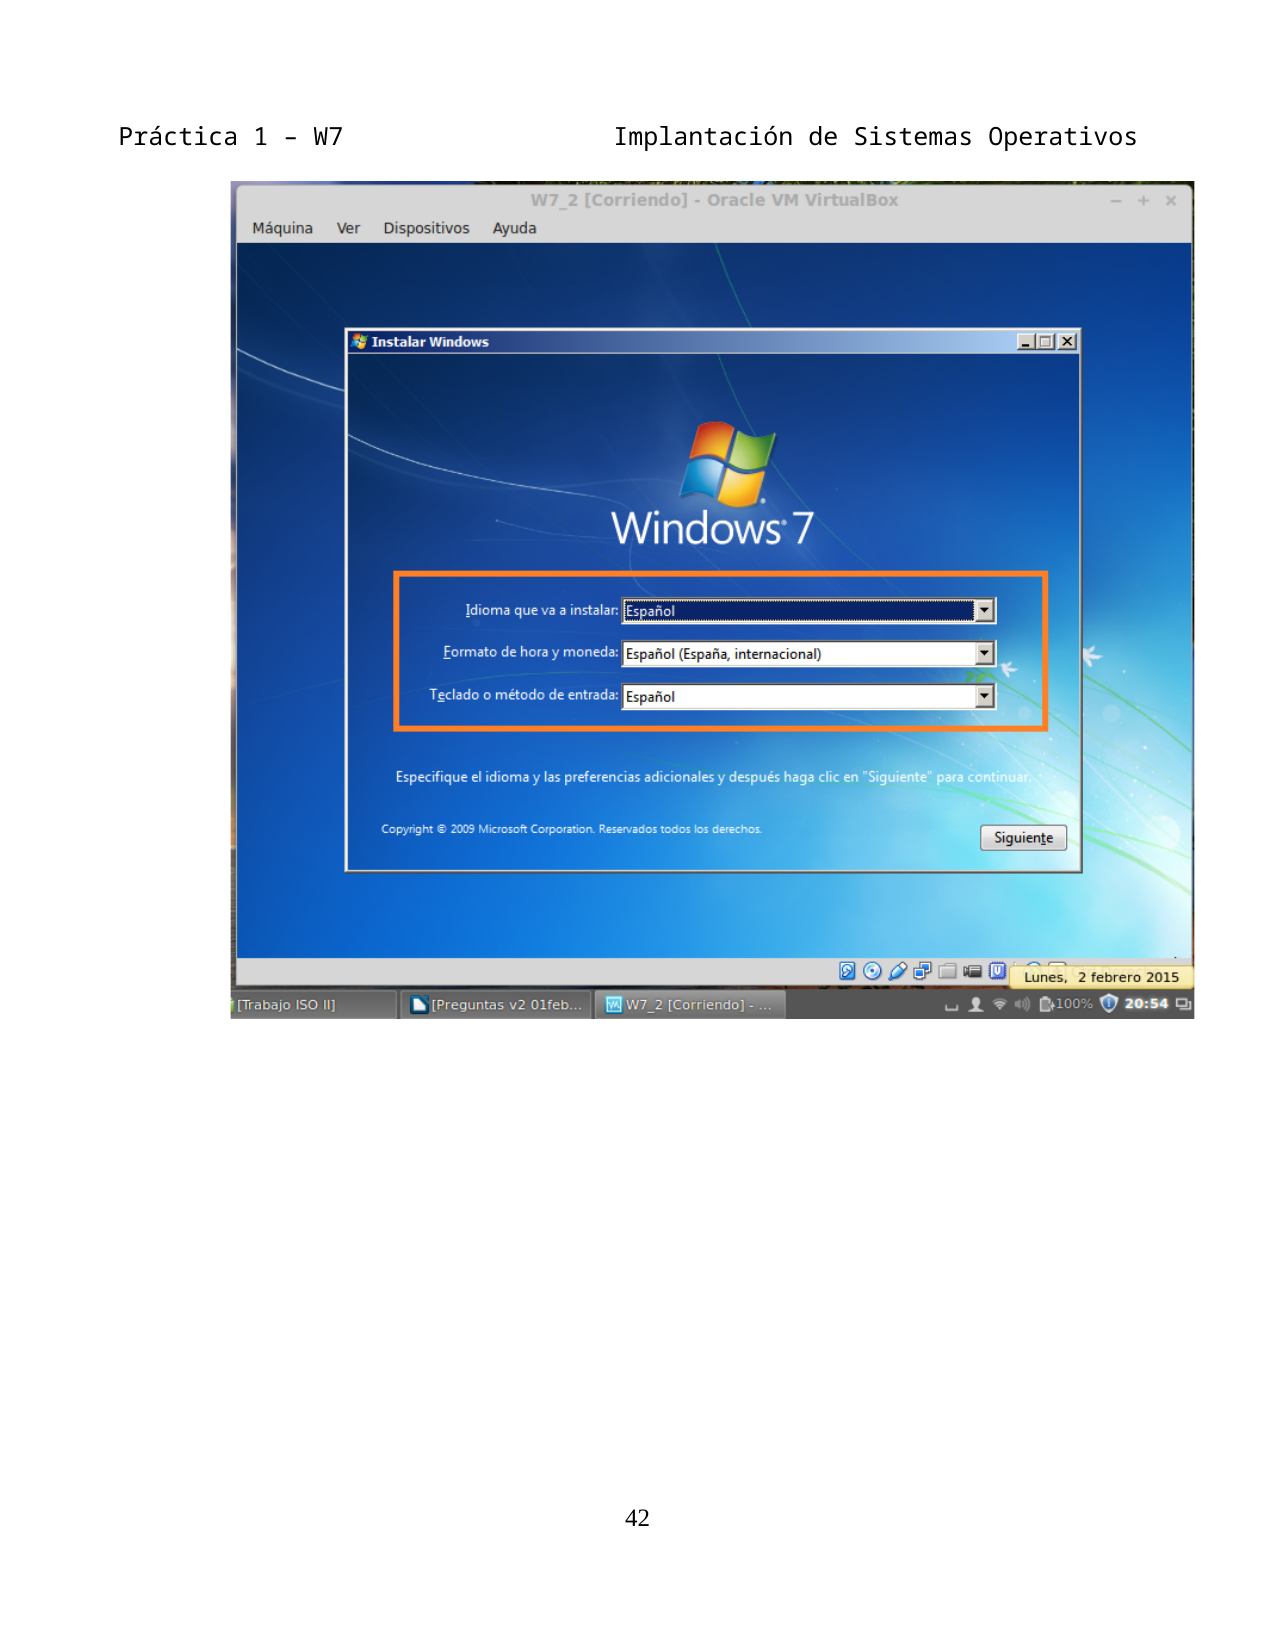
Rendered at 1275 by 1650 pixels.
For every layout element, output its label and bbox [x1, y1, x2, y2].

picture [230, 181, 1195, 1019]
